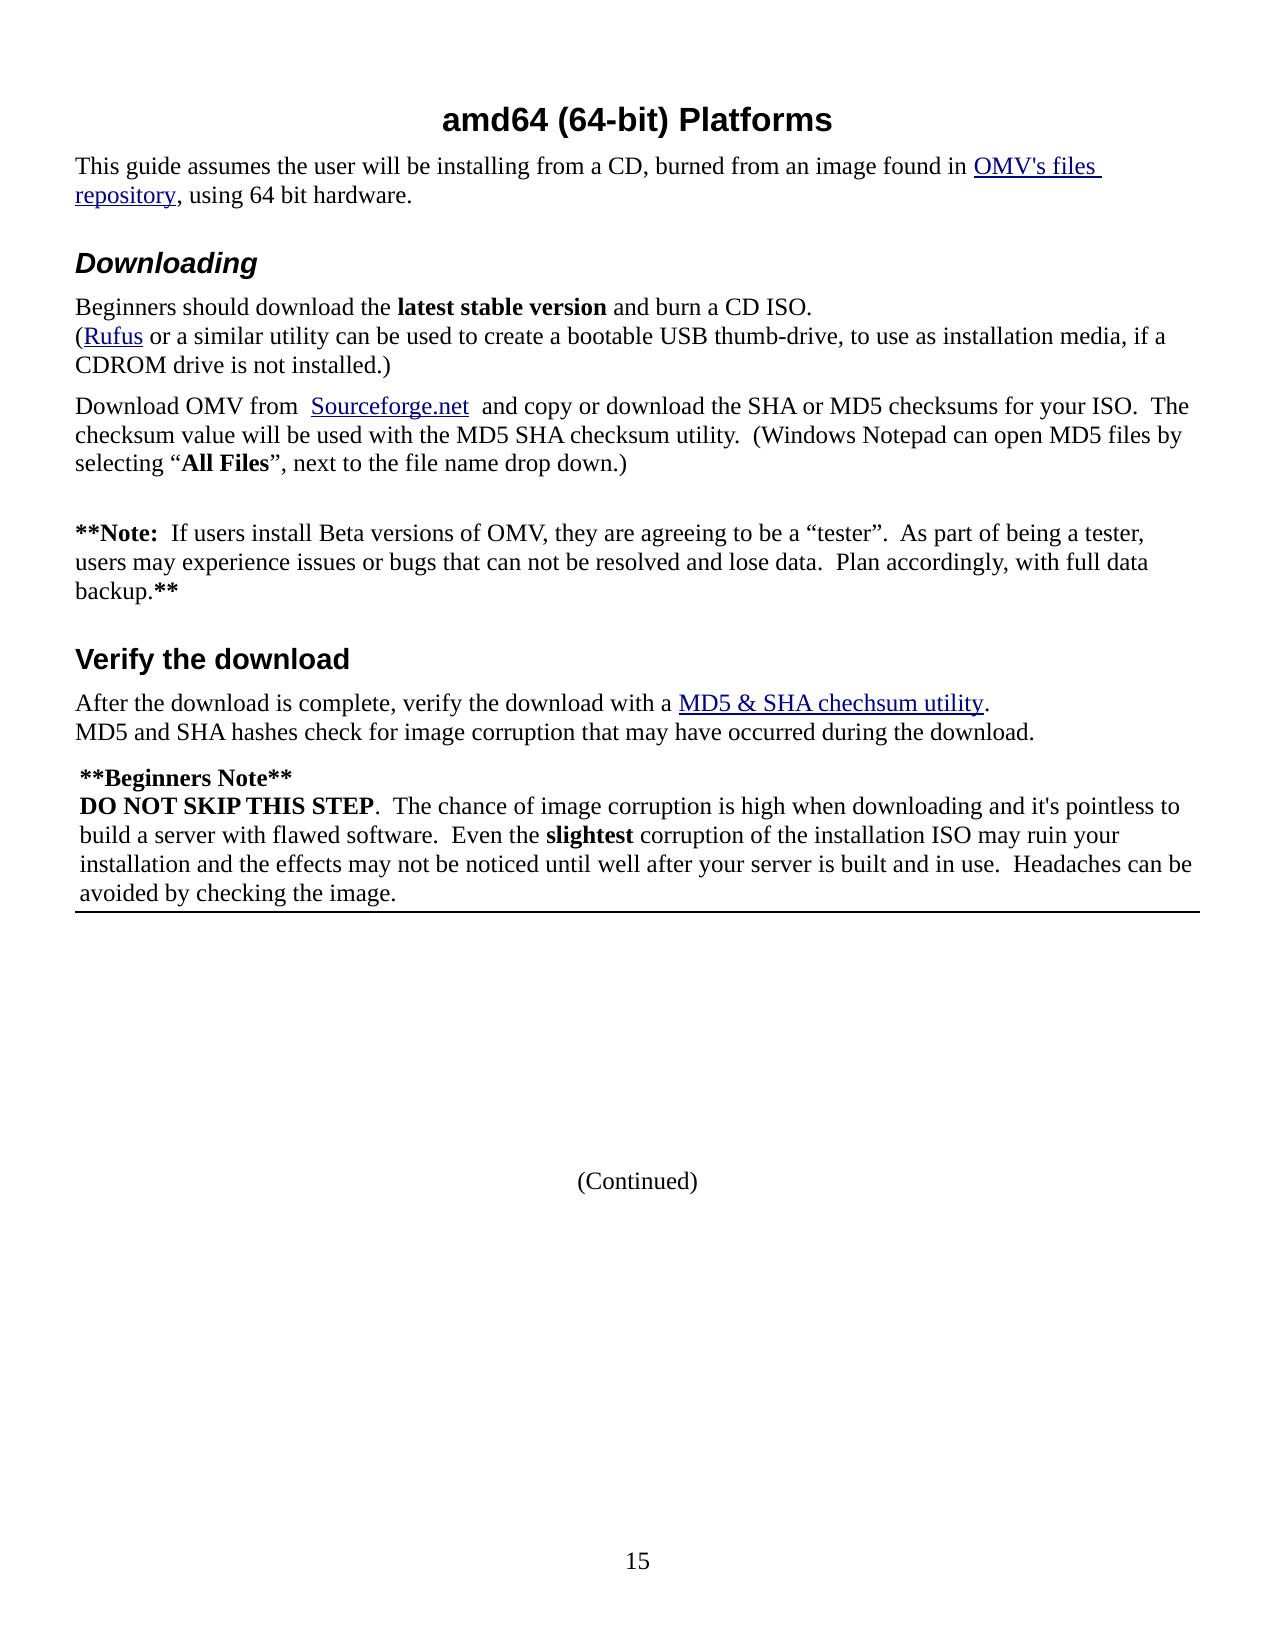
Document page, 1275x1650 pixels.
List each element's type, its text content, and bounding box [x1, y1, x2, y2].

text After the download is complete, verify the download with a MD5 & SHA chechsum utility. MD5 and SHA hashes check for image corruption that may have occurred during the download. [75, 688, 1200, 746]
text **Beginners Note** DO NOT SKIP THIS STEP. The chance of image corruption is high when downloading and it's pointless to build a server with flawed software. Even the slightest corruption of the installation ISO may ruin your installation and the effects may not be noticed until well after your server is built and in use. Headaches can be avoided by checking the image. [75, 758, 1200, 911]
subtitle Verify the download [75, 642, 1200, 676]
text This guide assumes the user will be installing from a CD, burned from an image found in OMV's files repository, using 64 bit hardware. [75, 151, 1200, 209]
subtitle Downloading [75, 246, 1200, 280]
subtitle amd64 (64-bit) Platforms [75, 100, 1200, 139]
text (Continued) [75, 1166, 1200, 1195]
text Beginners should download the latest stable version and burn a CD ISO. (Rufus or a similar utility can be used to create a bootable USB thumb-drive, to use as installation media, if a CDROM drive is not installed.) [75, 292, 1200, 378]
text **Note: If users install Beta versions of OMV, they are agreeing to be a “tester”. As part of being a tester, users may experience issues or bugs that can not be resolved and lose data. Plan accordingly, with full data backup.** [75, 518, 1200, 605]
text Download OMV from Sourceforge.net and copy or download the SHA or MD5 checksums for your ISO. The checksum value will be used with the MD5 SHA checksum utility. (Windows Notepad can open MD5 files by selecting “All Files”, next to the file name drop down.) [75, 391, 1200, 506]
